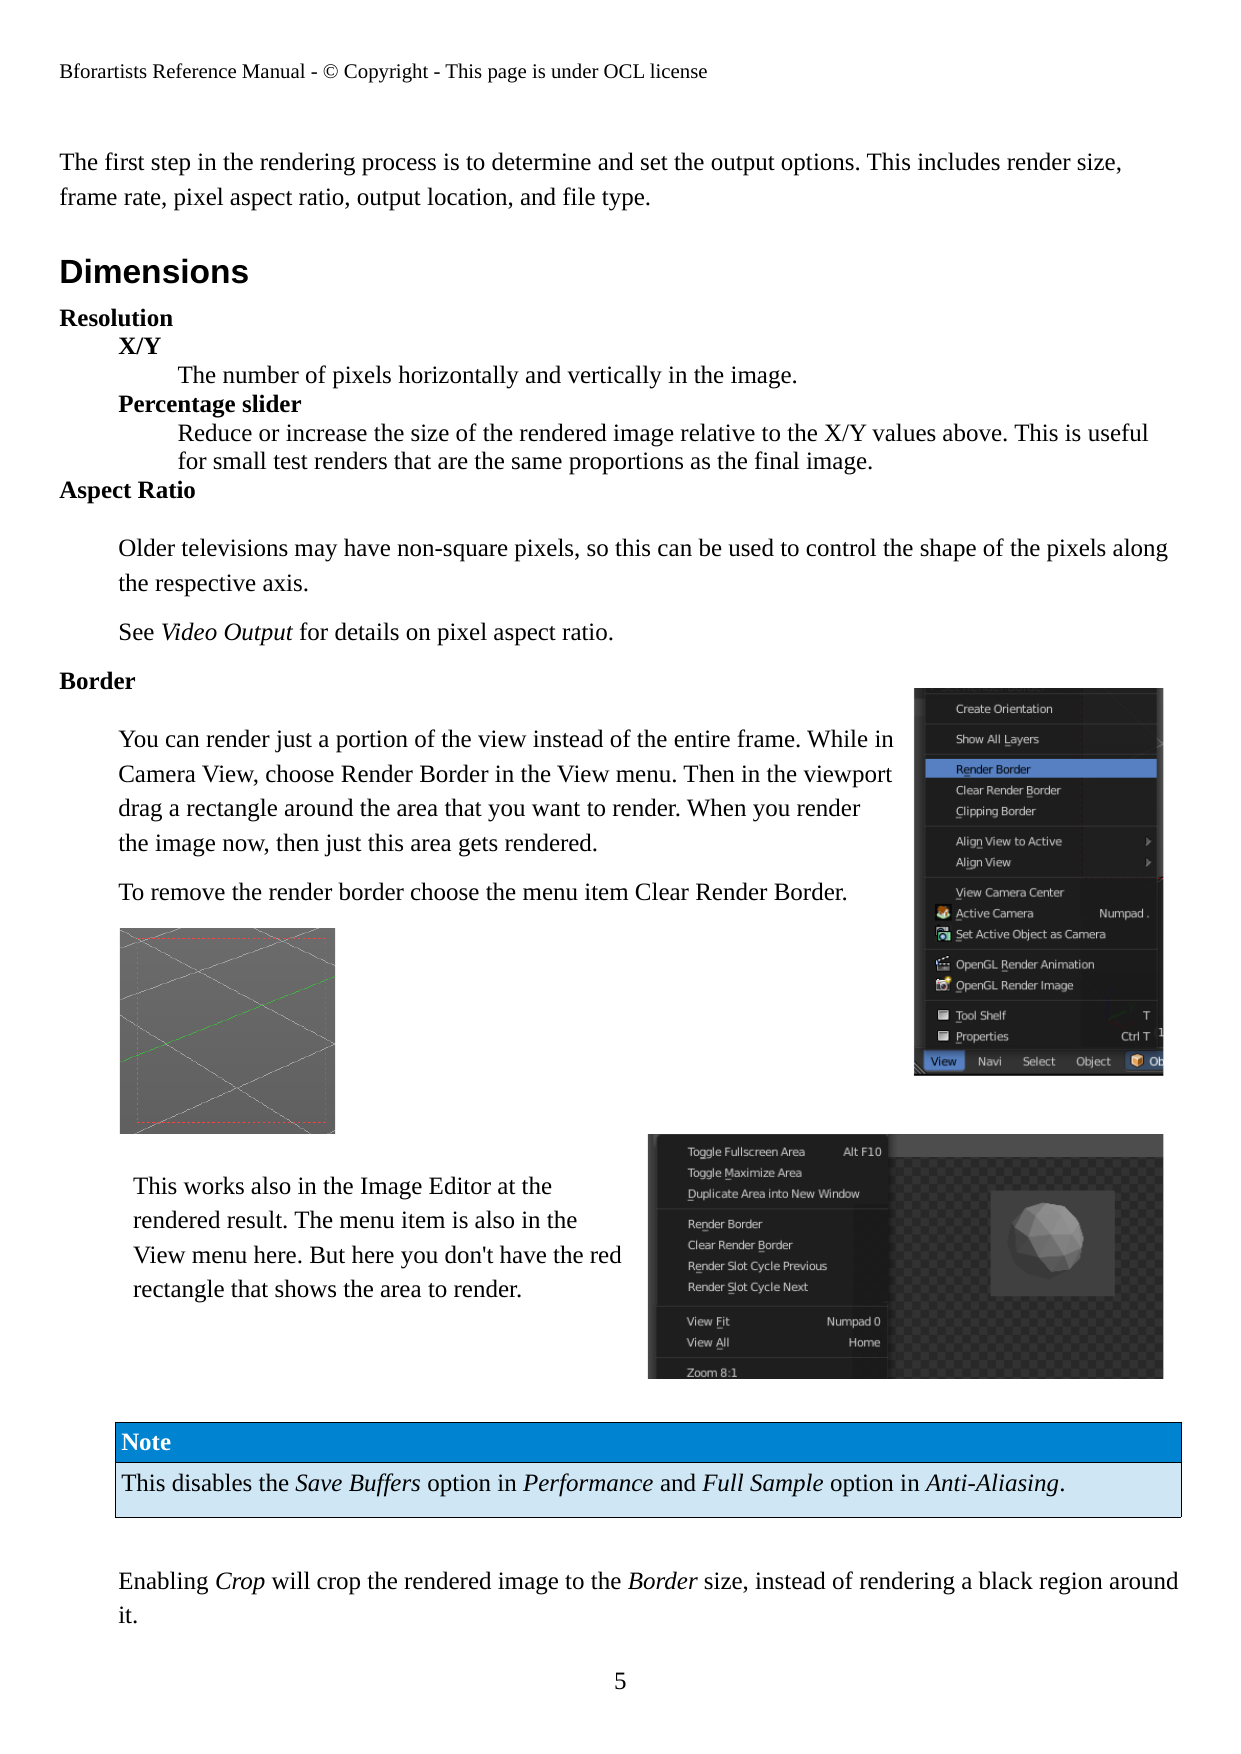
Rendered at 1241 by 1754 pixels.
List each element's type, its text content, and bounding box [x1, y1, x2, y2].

picture [119, 928, 336, 1134]
subtitle Aspect Ratio [59, 475, 1181, 504]
text You can render just a portion of the view instead of the entire frame. While in Camera View, choose Render Border in the View menu. Then in the viewport drag a rectangle around the area that you want to render. When you render the image now, then just this area gets rendered. [118, 724, 913, 856]
text To remove the render border choose the menu item Clear Render Border. [118, 877, 913, 905]
subtitle Border [59, 666, 1181, 695]
text This works also in the Image Editor at the rendered result. The menu item is also in the View menu here. But here you don't have the red rectangle that shows the area to render. [133, 1171, 647, 1303]
list The number of pixels horizontally and vertically in the image. [177, 360, 1181, 389]
text Enabling Crop will crop the rendered image to the Border size, instead of rendering a black region around it. [118, 1566, 1181, 1629]
subtitle Percentage slider [118, 389, 1181, 418]
picture [913, 688, 1164, 1076]
subtitle Resolution [59, 303, 1181, 331]
text The first step in the rendering process is to determine and set the output options. This includes render size, frame rate, pixel aspect ratio, output location, and file type. [59, 147, 1181, 210]
table_header Note [116, 1423, 1181, 1462]
subtitle Dimensions [59, 251, 1181, 290]
list Reduce or increase the size of the rendered image relative to the X/Y values above. This is useful for small test renders that are the same proportions as the final image. [177, 418, 1181, 475]
picture [647, 1134, 1164, 1379]
table_cell This disables the Save Buffers option in Performance and Full Sample option in Anti-Aliasing. [116, 1463, 1181, 1517]
text See Video Output for details on pixel aspect ratio. [118, 617, 1181, 646]
text Older televisions may have non-square pixels, so this can be used to control the shape of the pixels along the respective axis. [118, 533, 1181, 597]
subtitle X/Y [118, 331, 1181, 360]
